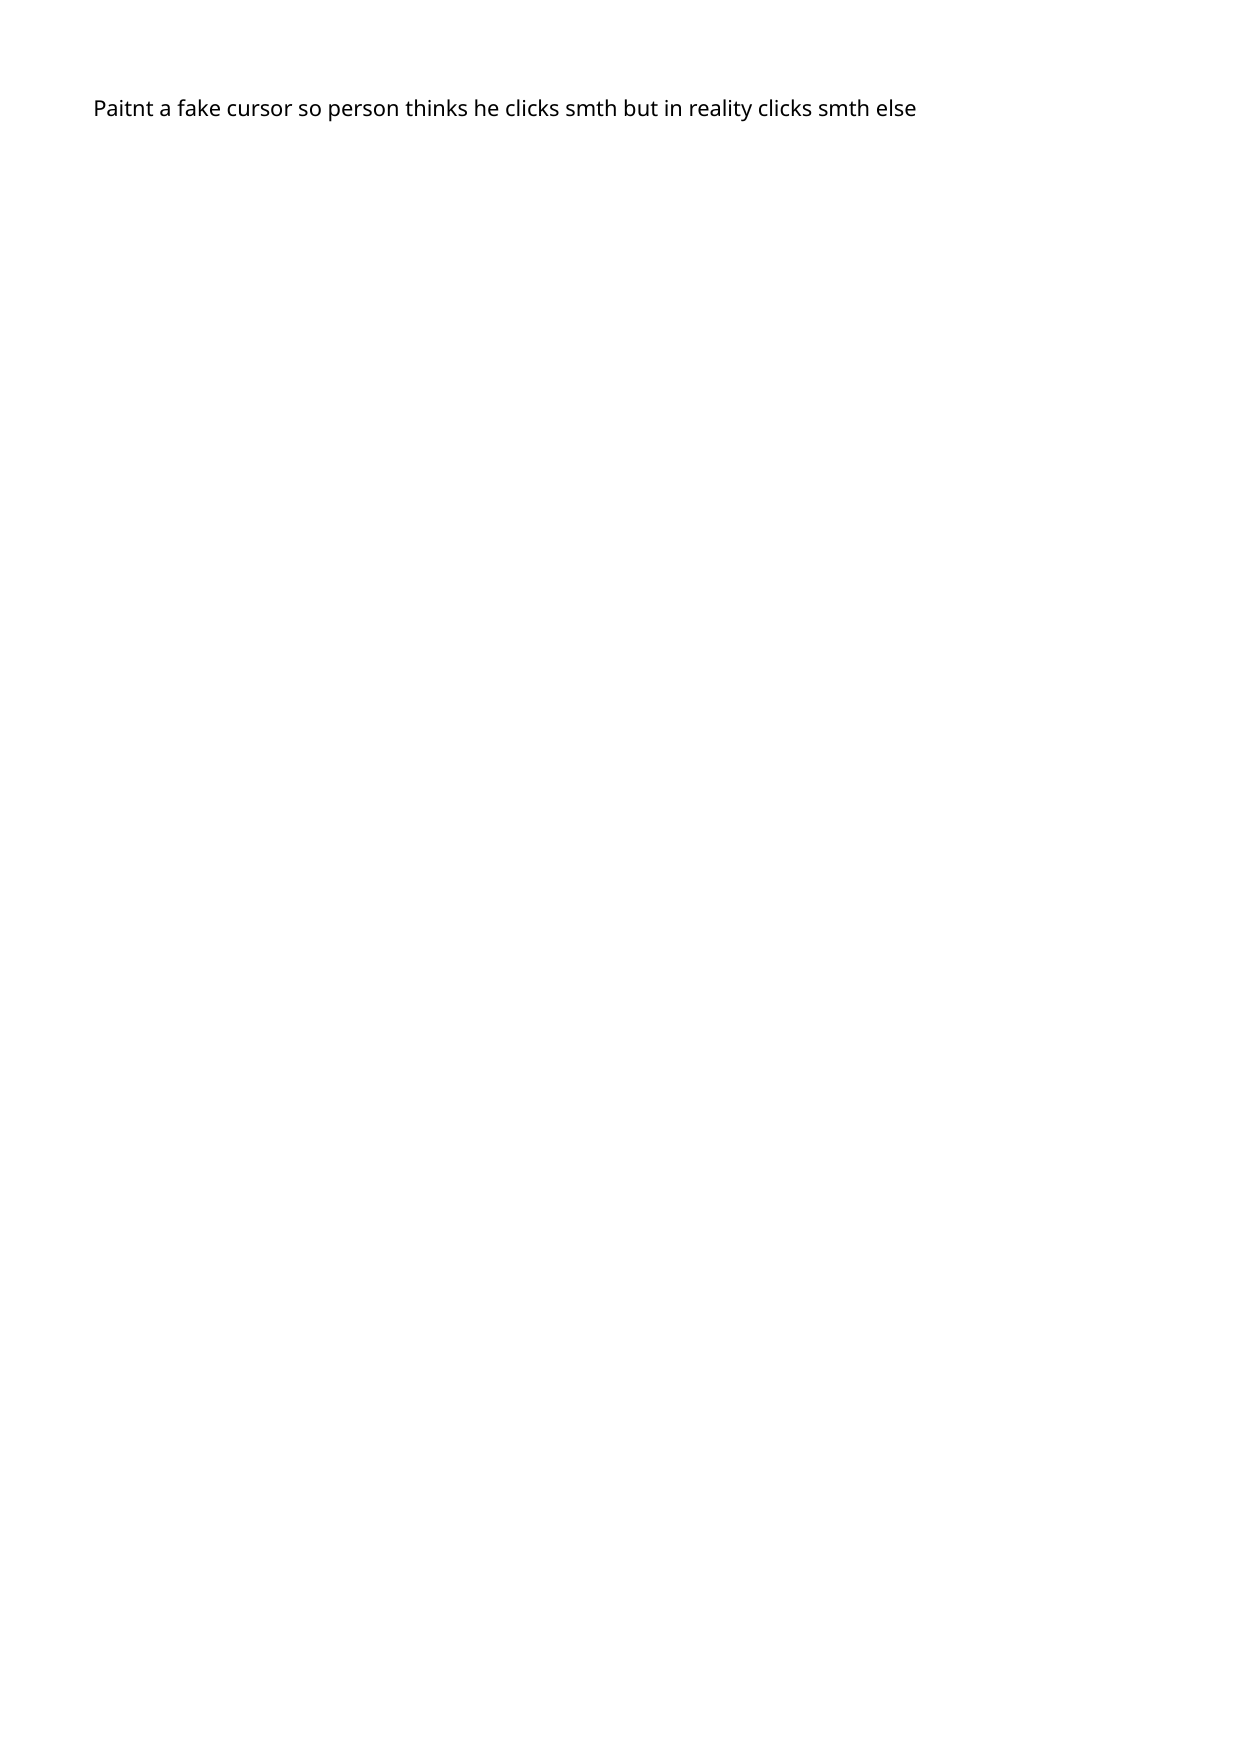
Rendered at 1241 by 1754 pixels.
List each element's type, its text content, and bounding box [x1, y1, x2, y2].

text Paitnt a fake cursor so person thinks he clicks smth but in reality clicks smth else [93, 93, 1147, 123]
